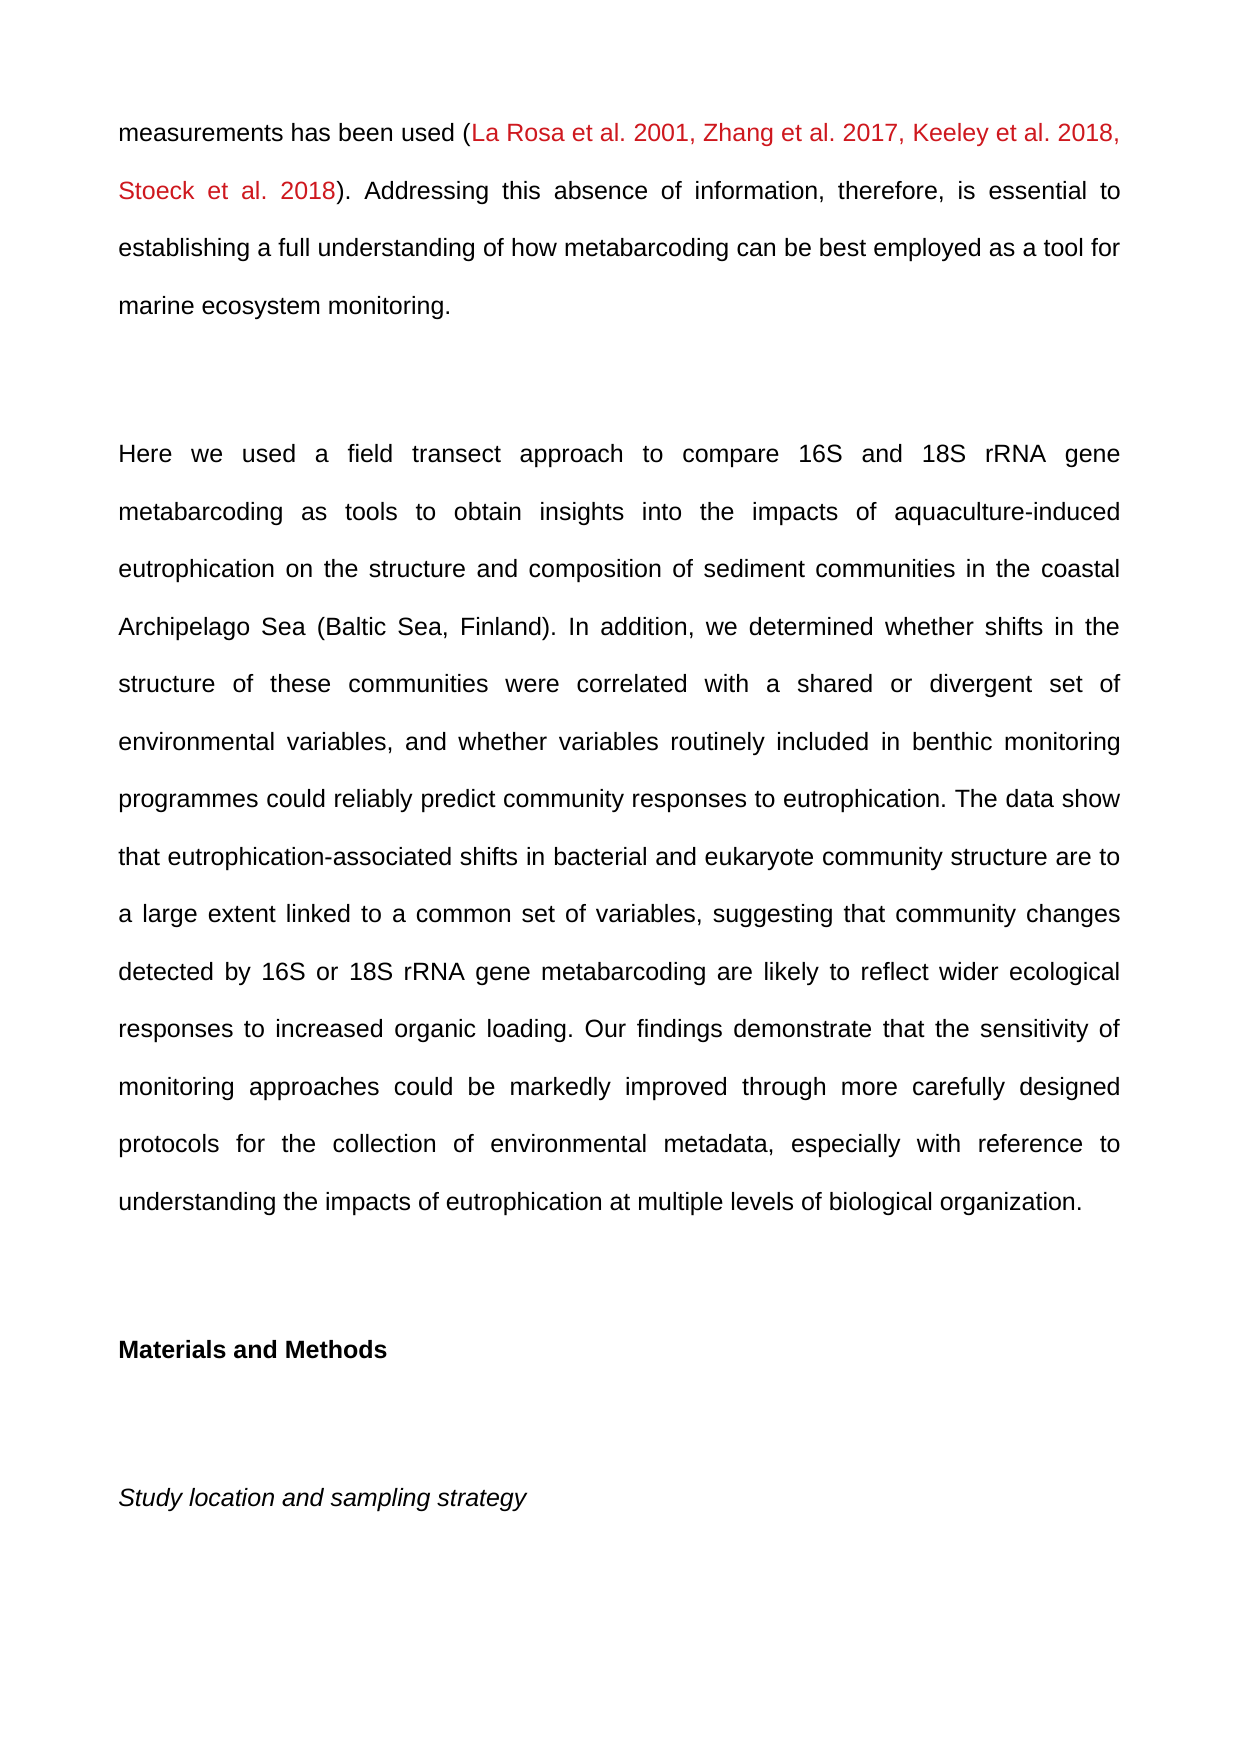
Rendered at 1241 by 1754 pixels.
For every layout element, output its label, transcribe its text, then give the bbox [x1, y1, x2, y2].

text Here we used a field transect approach to compare 16S and 18S rRNA gene metabarcoding as tools to obtain insights into the impacts of aquaculture-induced eutrophication on the structure and composition of sediment communities in the coastal Archipelago Sea (Baltic Sea, Finland). In addition, we determined whether shifts in the structure of these communities were correlated with a shared or divergent set of environmental variables, and whether variables routinely included in benthic monitoring programmes could reliably predict community responses to eutrophication. The data show that eutrophication-associated shifts in bacterial and eukaryote community structure are to a large extent linked to a common set of variables, suggesting that community changes detected by 16S or 18S rRNA gene metabarcoding are likely to reflect wider ecological responses to increased organic loading. Our findings demonstrate that the sensitivity of monitoring approaches could be markedly improved through more carefully designed protocols for the collection of environmental metadata, especially with reference to understanding the impacts of eutrophication at multiple levels of biological organization. [118, 439, 1122, 1215]
text Study location and sampling strategy [118, 1483, 1122, 1512]
text Materials and Methods [118, 1335, 1122, 1363]
text measurements has been used (La Rosa et al. 2001, Zhang et al. 2017, Keeley et al. 2018, Stoeck et al. 2018). Addressing this absence of information, therefore, is essential to establishing a full understanding of how metabarcoding can be best employed as a tool for marine ecosystem monitoring. [118, 118, 1122, 319]
